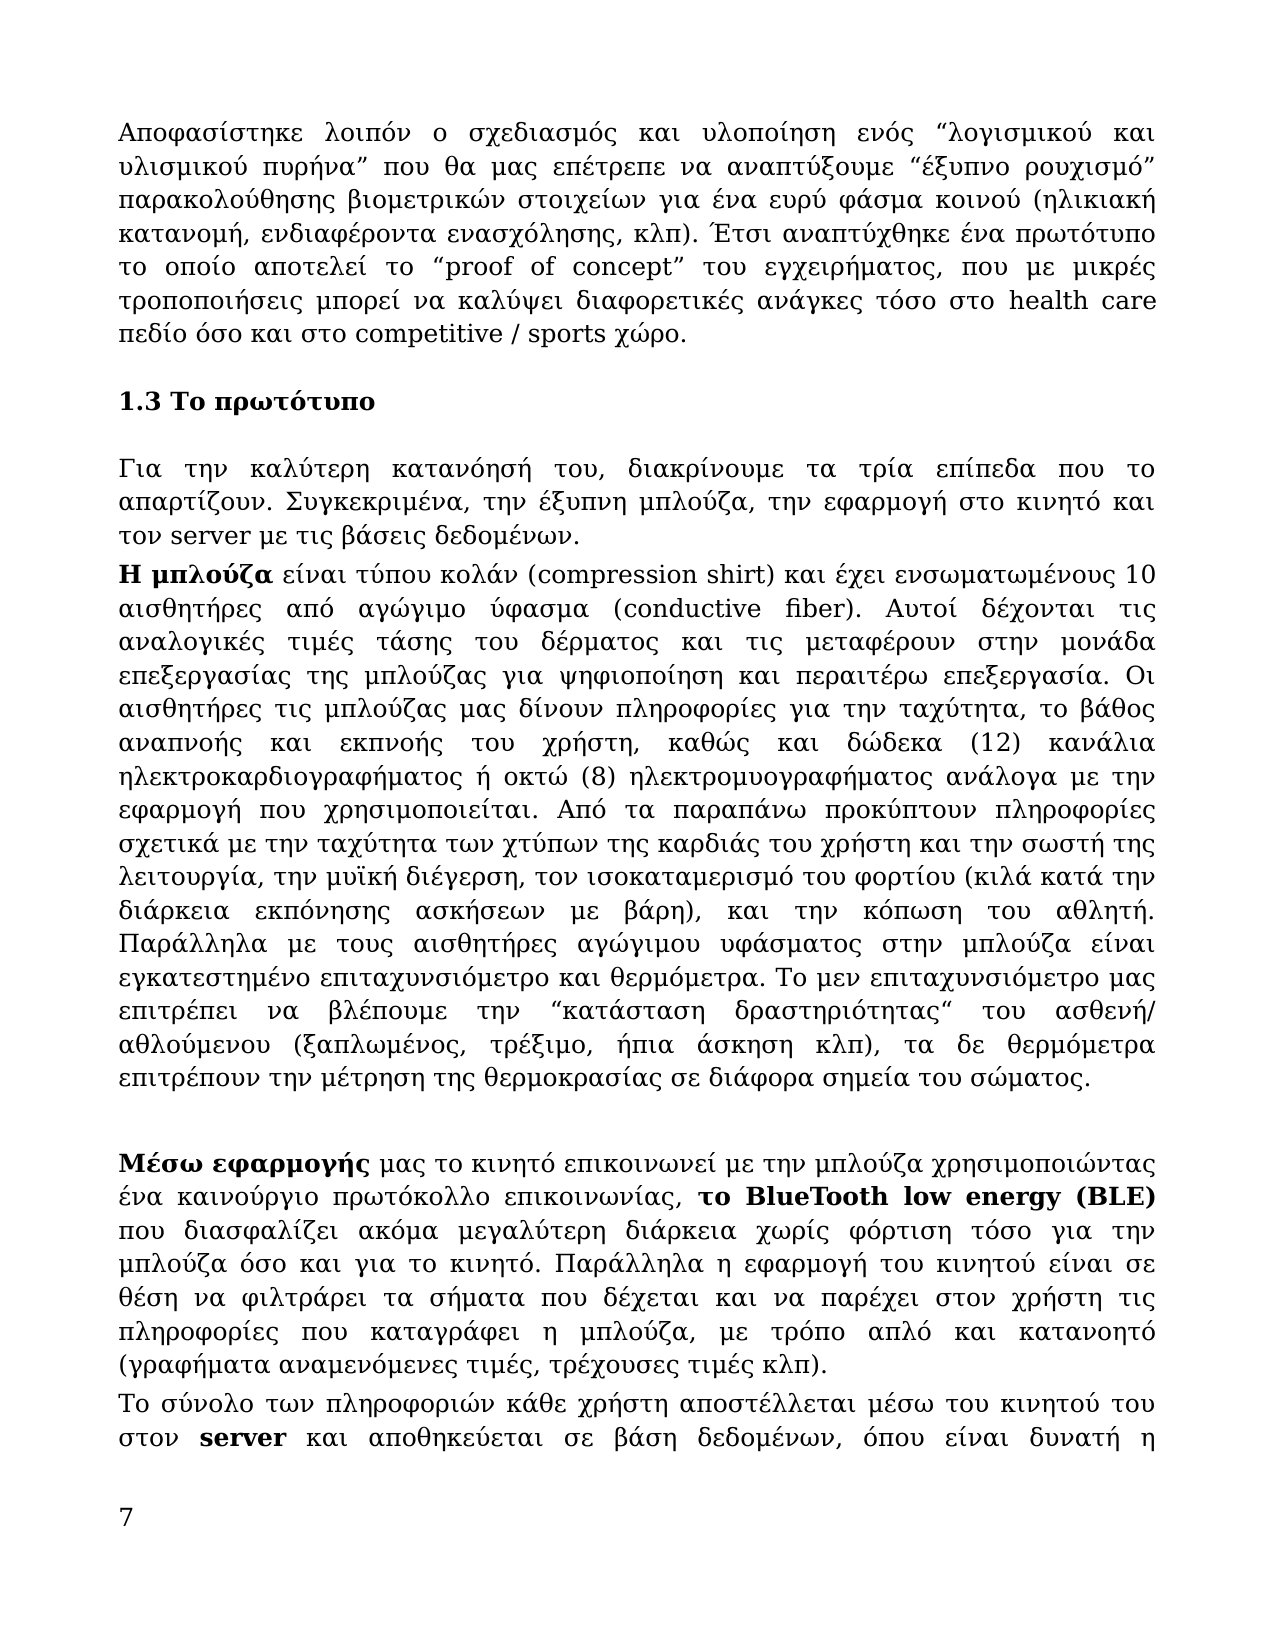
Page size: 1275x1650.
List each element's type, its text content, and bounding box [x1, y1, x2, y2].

text Το σύνολο των πληροφοριών κάθε χρήστη αποστέλλεται μέσω του κινητού του στον server και αποθηκεύεται σε βάση δεδομένων, όπου είναι δυνατή η [118, 1390, 1157, 1453]
text Μέσω εφαρμογής μας το κινητό επικοινωνεί με την μπλούζα χρησιμοποιώντας ένα καινούργιο πρωτόκολλο επικοινωνίας, το BlueTooth low energy (BLE) που διασφαλίζει ακόμα μεγαλύτερη διάρκεια χωρίς φόρτιση τόσο για την μπλούζα όσο και για το κινητό. Παράλληλα η εφαρμογή του κινητού είναι σε θέση να φιλτράρει τα σήματα που δέχεται και να παρέχει στον χρήστη τις πληροφορίες που καταγράφει η μπλούζα, με τρόπο απλό και κατανοητό (γραφήματα αναμενόμενες τιμές, τρέχουσες τιμές κλπ). [118, 1148, 1157, 1379]
text Η μπλούζα είναι τύπου κολάν (compression shirt) και έχει ενσωματωμένους 10 αισθητήρες από αγώγιμο ύφασμα (conductive fiber). Αυτοί δέχονται τις αναλογικές τιμές τάσης του δέρματος και τις μεταφέρουν στην μονάδα επεξεργασίας της μπλούζας για ψηφιοποίηση και περαιτέρω επεξεργασία. Οι αισθητήρες τις μπλούζας μας δίνουν πληροφορίες για την ταχύτητα, το βάθος αναπνοής και εκπνοής του χρήστη, καθώς και δώδεκα (12) κανάλια ηλεκτροκαρδιογραφήματος ή οκτώ (8) ηλεκτρομυογραφήματος ανάλογα με την εφαρμογή που χρησιμοποιείται. Από τα παραπάνω προκύπτουν πληροφορίες σχετικά με την ταχύτητα των χτύπων της καρδιάς του χρήστη και την σωστή της λειτουργία, την μυϊκή διέγερση, τον ισοκαταμερισμό του φορτίου (κιλά κατά την διάρκεια εκπόνησης ασκήσεων με βάρη), και την κόπωση του αθλητή. Παράλληλα με τους αισθητήρες αγώγιμου υφάσματος στην μπλούζα είναι εγκατεστημένο επιταχυνσιόμετρο και θερμόμετρα. Το μεν επιταχυνσιόμετρο μας επιτρέπει να βλέπουμε την “κατάσταση δραστηριότητας“ του ασθενή/ αθλούμενου (ξαπλωμένος, τρέξιμο, ήπια άσκηση κλπ), τα δε θερμόμετρα επιτρέπουν την μέτρηση της θερμοκρασίας σε διάφορα σημεία του σώματος. [118, 560, 1157, 1093]
text 1.3 Το πρωτότυπο [118, 386, 1157, 416]
text Αποφασίστηκε λοιπόν ο σχεδιασμός και υλοποίηση ενός “λογισμικού και υλισμικού πυρήνα” που θα μας επέτρεπε να αναπτύξουμε “έξυπνο ρουχισμό” παρακολούθησης βιομετρικών στοιχείων για ένα ευρύ φάσμα κοινού (ηλικιακή κατανομή, ενδιαφέροντα ενασχόλησης, κλπ). Έτσι αναπτύχθηκε ένα πρωτότυπο το οποίο αποτελεί το “proof of concept” του εγχειρήματος, που με μικρές τροποποιήσεις μπορεί να καλύψει διαφορετικές ανάγκες τόσο στο health care πεδίο όσο και στο competitive / sports χώρο. [118, 118, 1157, 348]
text Για την καλύτερη κατανόησή του, διακρίνουμε τα τρία επίπεδα που το απαρτίζουν. Συγκεκριμένα, την έξυπνη μπλούζα, την εφαρμογή στο κινητό και τον server με τις βάσεις δεδομένων. [118, 454, 1157, 550]
